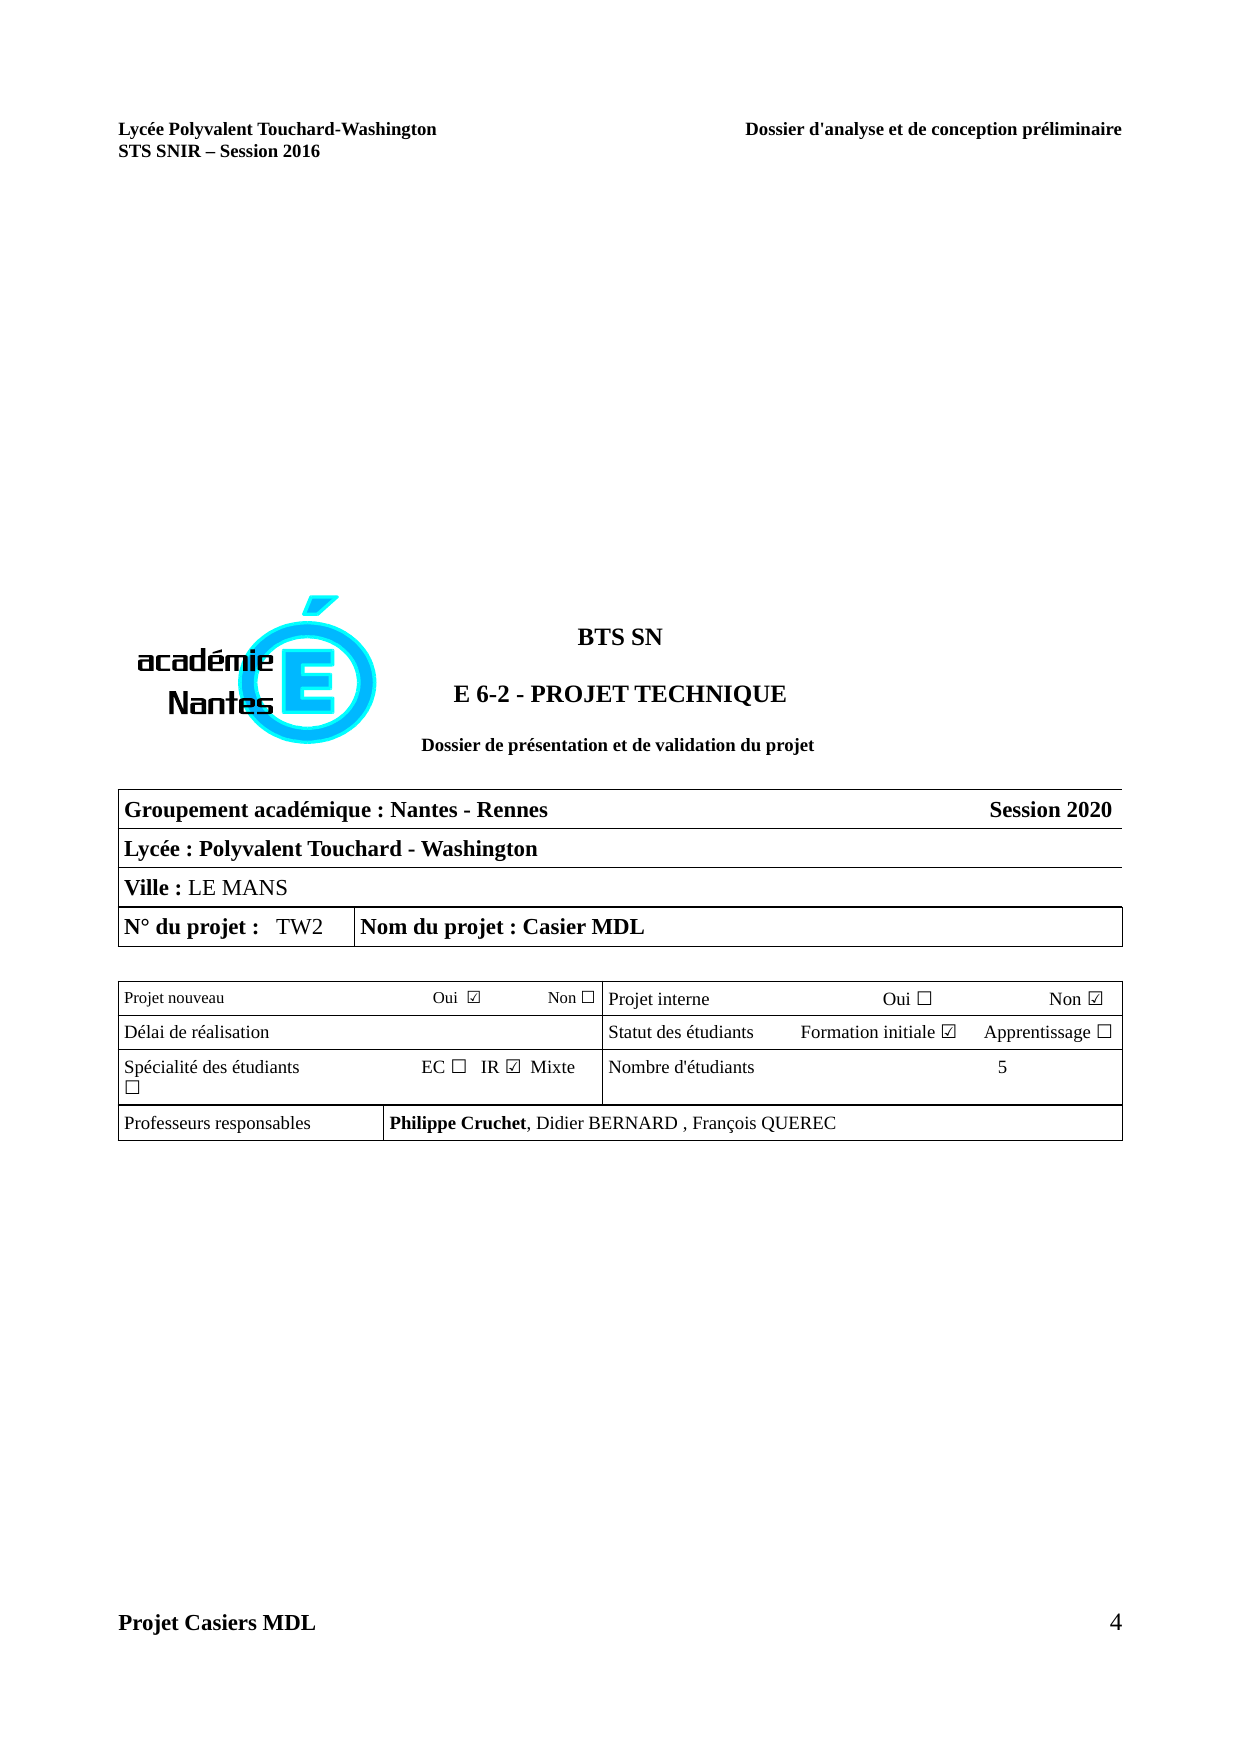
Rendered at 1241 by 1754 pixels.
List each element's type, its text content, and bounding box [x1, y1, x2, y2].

text [274, 639, 340, 651]
text [305, 679, 356, 708]
table_cell Délai de réalisation [119, 1016, 602, 1049]
text [118, 622, 290, 651]
table_header Projet nouveau Oui ☑ Non ☐ [119, 982, 602, 1015]
table_header N° du projet : TW2 [119, 908, 354, 946]
text BTS SN [324, 622, 1122, 651]
table_cell Lycée : Polyvalent Touchard - Washington [119, 829, 1122, 867]
text [118, 679, 240, 708]
table_cell Statut des étudiants Formation initiale ☑ Apprentissage ☐ [603, 1016, 1122, 1049]
text E 6-2 - PROJET TECHNIQUE [371, 679, 1122, 708]
table_header Professeurs responsables [119, 1106, 383, 1139]
table_header Groupement académique : Nantes - Rennes Session 2020 [119, 790, 1122, 828]
table_cell Ville : LE MANS [119, 868, 1122, 906]
table_cell Nombre d'étudiants 5 [603, 1050, 1122, 1104]
table_header Nom du projet : Casier MDL [355, 908, 1122, 946]
table_header Philippe Cruchet, Didier BERNARD , François QUEREC [384, 1106, 1122, 1139]
table_cell Spécialité des étudiants EC ☐ IR ☑ Mixte ☐ [119, 1050, 602, 1104]
text Dossier de présentation et de validation du projet [118, 733, 1122, 755]
table_header Projet interne Oui ☐ Non ☑ [603, 982, 1122, 1015]
text [258, 679, 281, 708]
